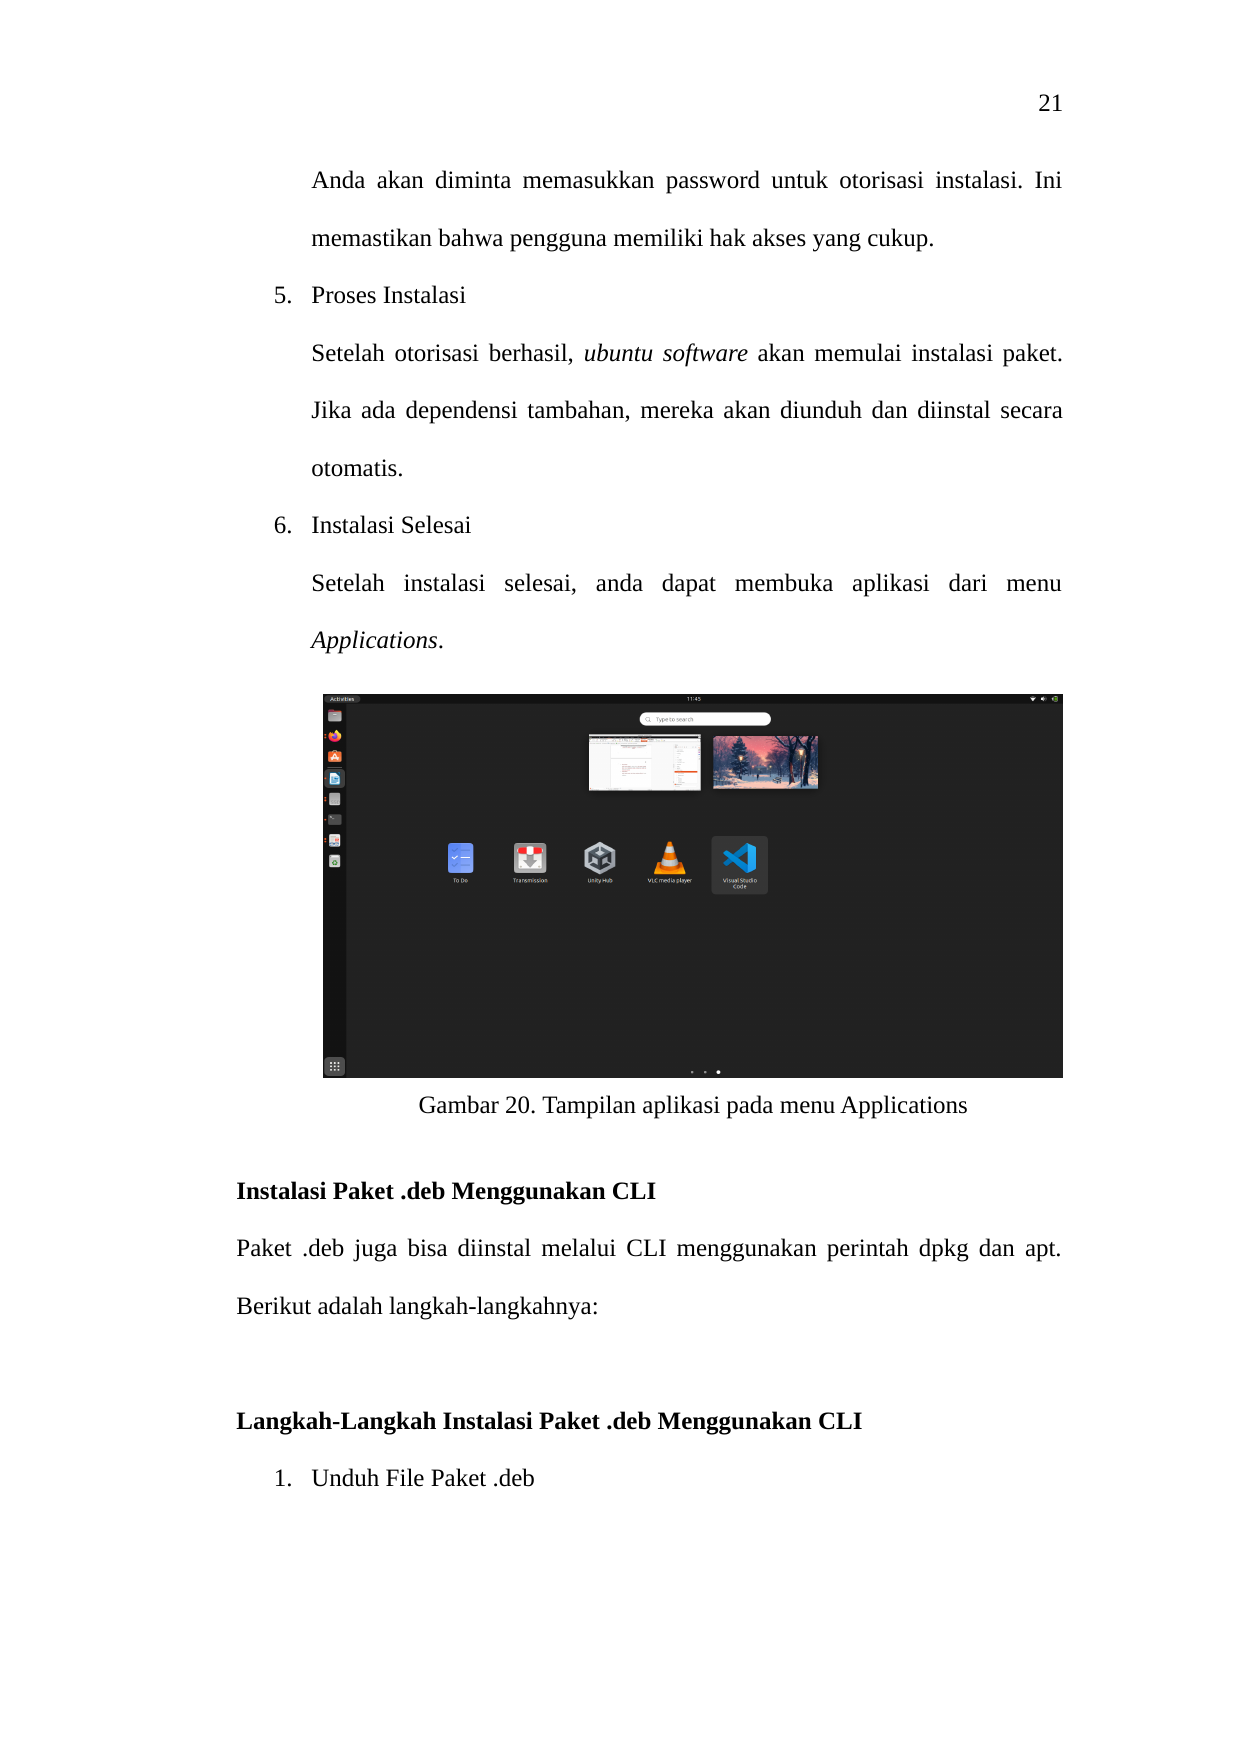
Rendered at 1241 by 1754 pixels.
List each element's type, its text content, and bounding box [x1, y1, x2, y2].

list Instalasi Selesai [274, 510, 1063, 539]
text Gambar 20. Tampilan aplikasi pada menu Applications [323, 1078, 1063, 1118]
list Anda akan diminta memasukkan password untuk otorisasi instalasi. Ini memastikan bahwa pengguna memiliki hak akses yang cukup. [274, 165, 1063, 252]
list Proses Instalasi [274, 280, 1063, 309]
text Paket .deb juga bisa diinstal melalui CLI menggunakan perintah dpkg dan apt. Berikut adalah langkah-langkahnya: [236, 1233, 1063, 1320]
subtitle Instalasi Paket .deb Menggunakan CLI [236, 682, 1063, 1205]
list Setelah instalasi selesai, anda dapat membuka aplikasi dari menu Applications. [274, 568, 1063, 654]
subtitle Langkah-Langkah Instalasi Paket .deb Menggunakan CLI [236, 1406, 1063, 1435]
list Setelah otorisasi berhasil, ubuntu software akan memulai instalasi paket. Jika ada dependensi tambahan, mereka akan diunduh dan diinstal secara otomatis. [274, 338, 1063, 482]
picture [323, 694, 1063, 1078]
list Unduh File Paket .deb [274, 1463, 1063, 1492]
